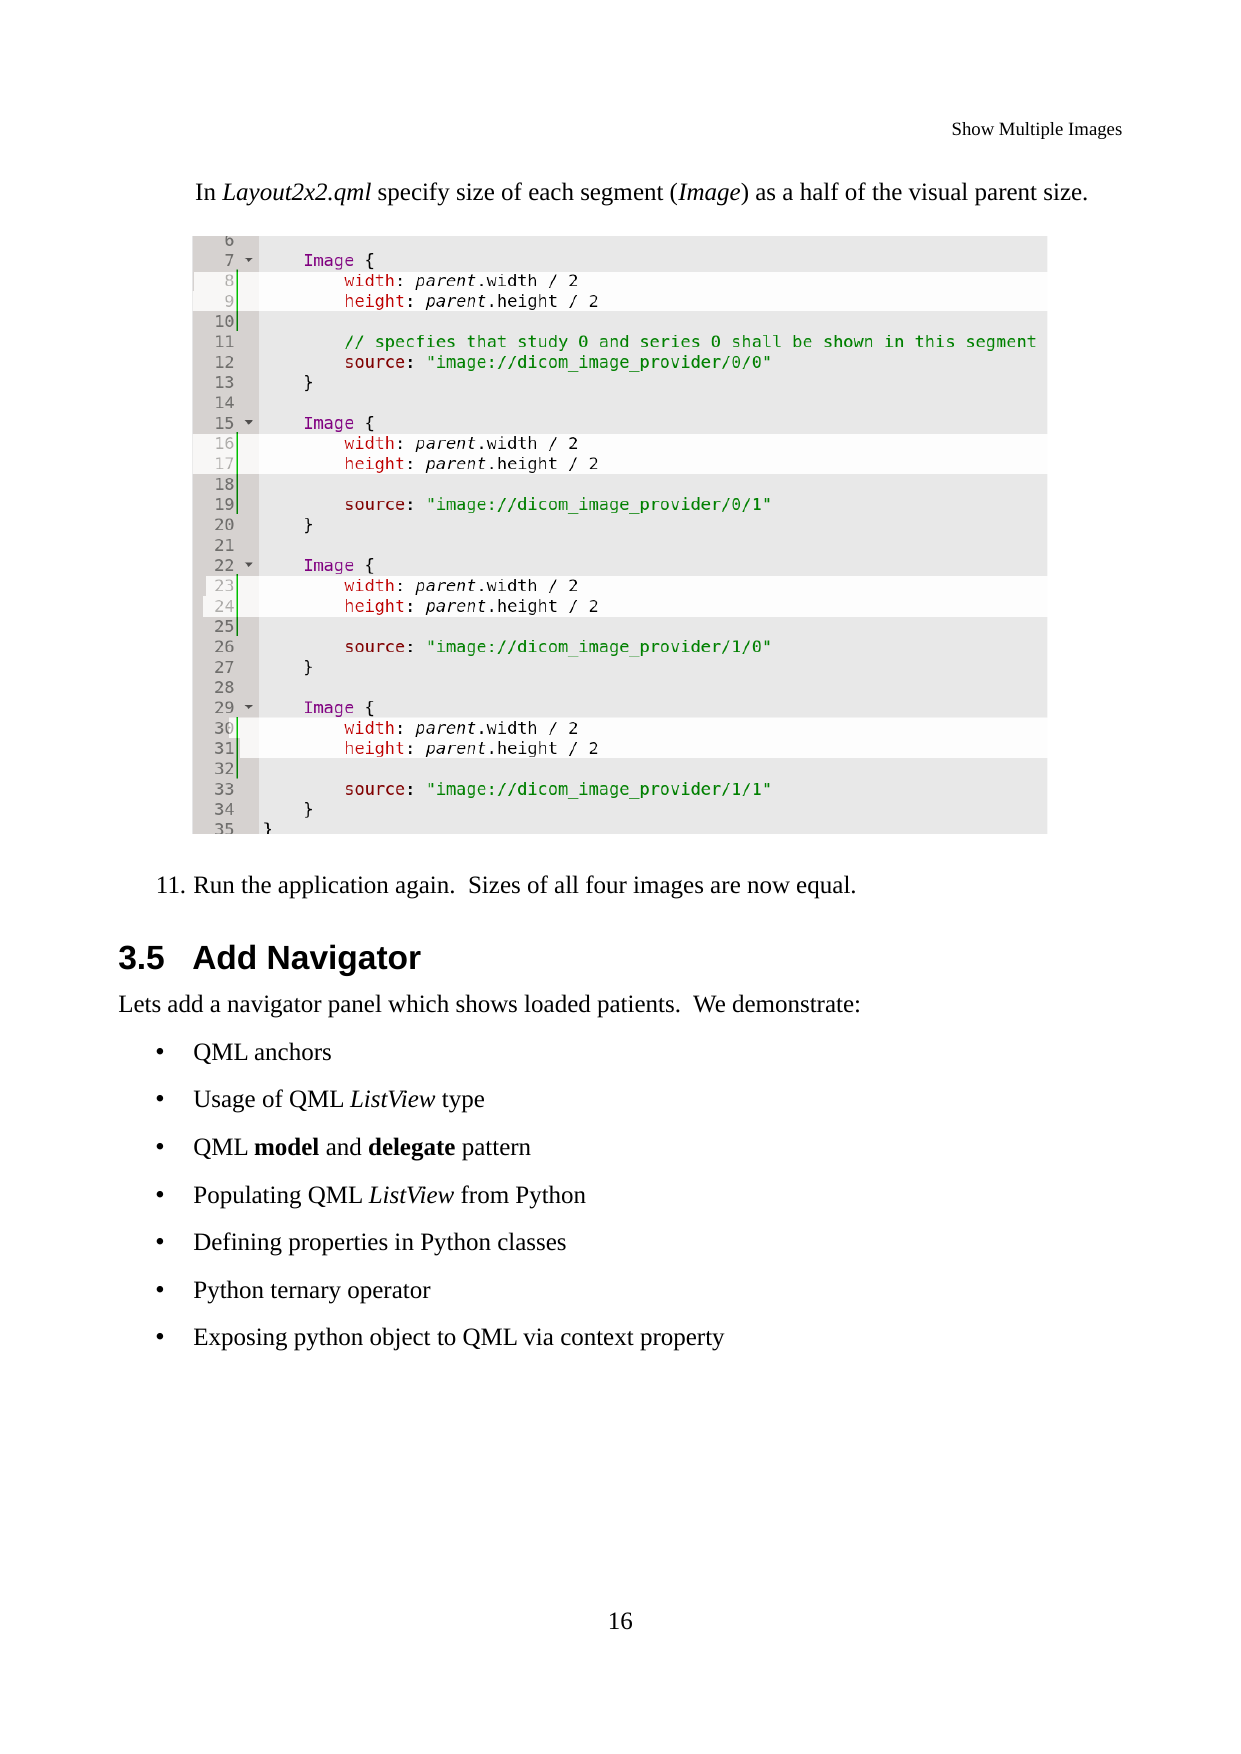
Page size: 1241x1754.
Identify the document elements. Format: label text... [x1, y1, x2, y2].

list Python ternary operator [156, 1275, 1122, 1304]
list Defining properties in Python classes [156, 1227, 1122, 1256]
list Populating QML ListView from Python [156, 1180, 1122, 1208]
list QML anchors [156, 1037, 1122, 1066]
list Exposing python object to QML via context property [156, 1322, 1122, 1351]
text Lets add a navigator panel which shows loaded patients. We demonstrate: [118, 989, 1122, 1018]
list QML model and delegate pattern [156, 1132, 1122, 1161]
text In Layout2x2.qml specify size of each segment (Image) as a half of the visual parent size. [195, 177, 1122, 206]
list Run the application again. Sizes of all four images are now equal. [156, 870, 1122, 898]
picture [192, 236, 1048, 834]
list Usage of QML ListView type [156, 1084, 1122, 1113]
subtitle Add Navigator [118, 938, 1122, 977]
